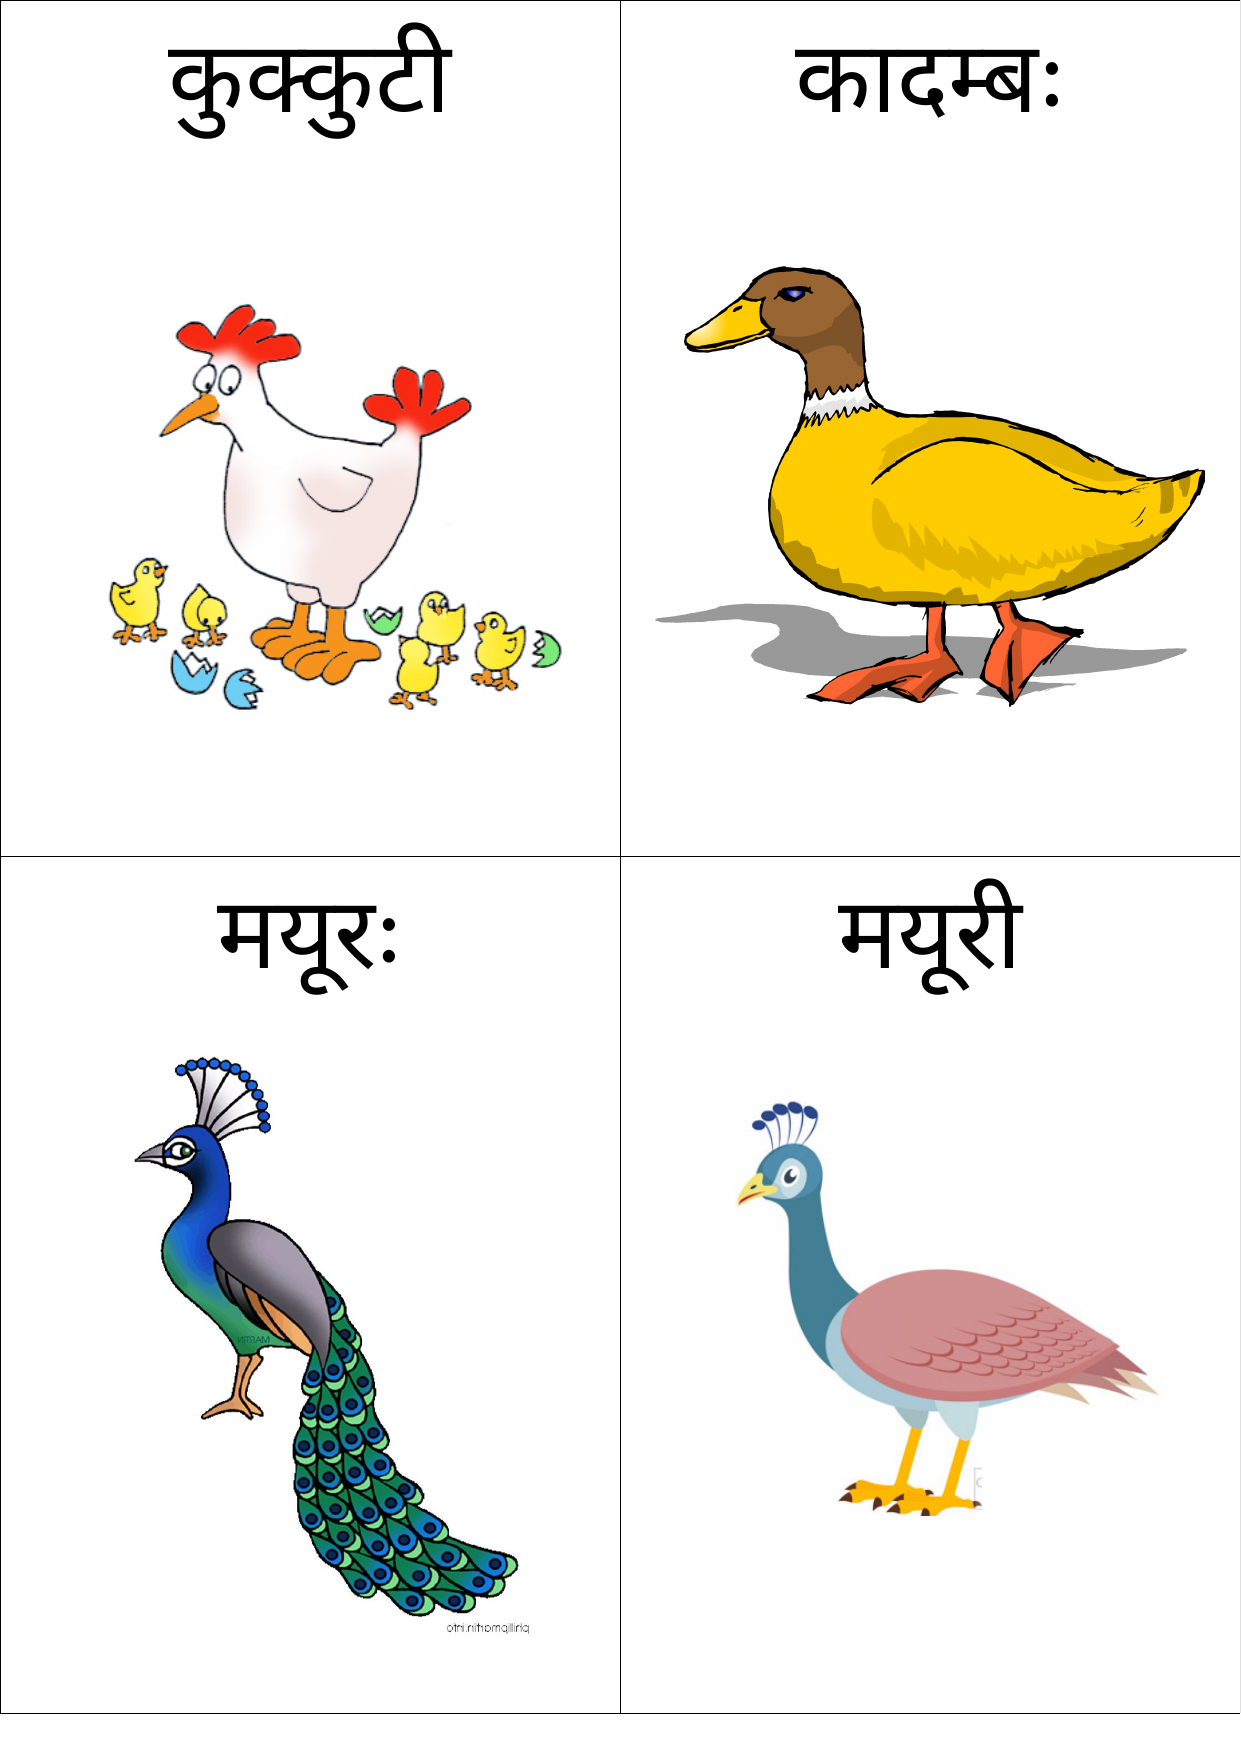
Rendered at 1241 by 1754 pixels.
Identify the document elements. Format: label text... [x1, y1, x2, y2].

table_cell कुक्कुटी [1, 1, 620, 856]
table_cell कादम्बः [621, 1, 1240, 856]
picture [62, 214, 602, 750]
picture [710, 1087, 1164, 1516]
picture [655, 266, 1205, 707]
picture [111, 1039, 536, 1637]
table_cell मयूरी [621, 857, 1240, 1712]
table_cell मयूरः [1, 857, 620, 1712]
